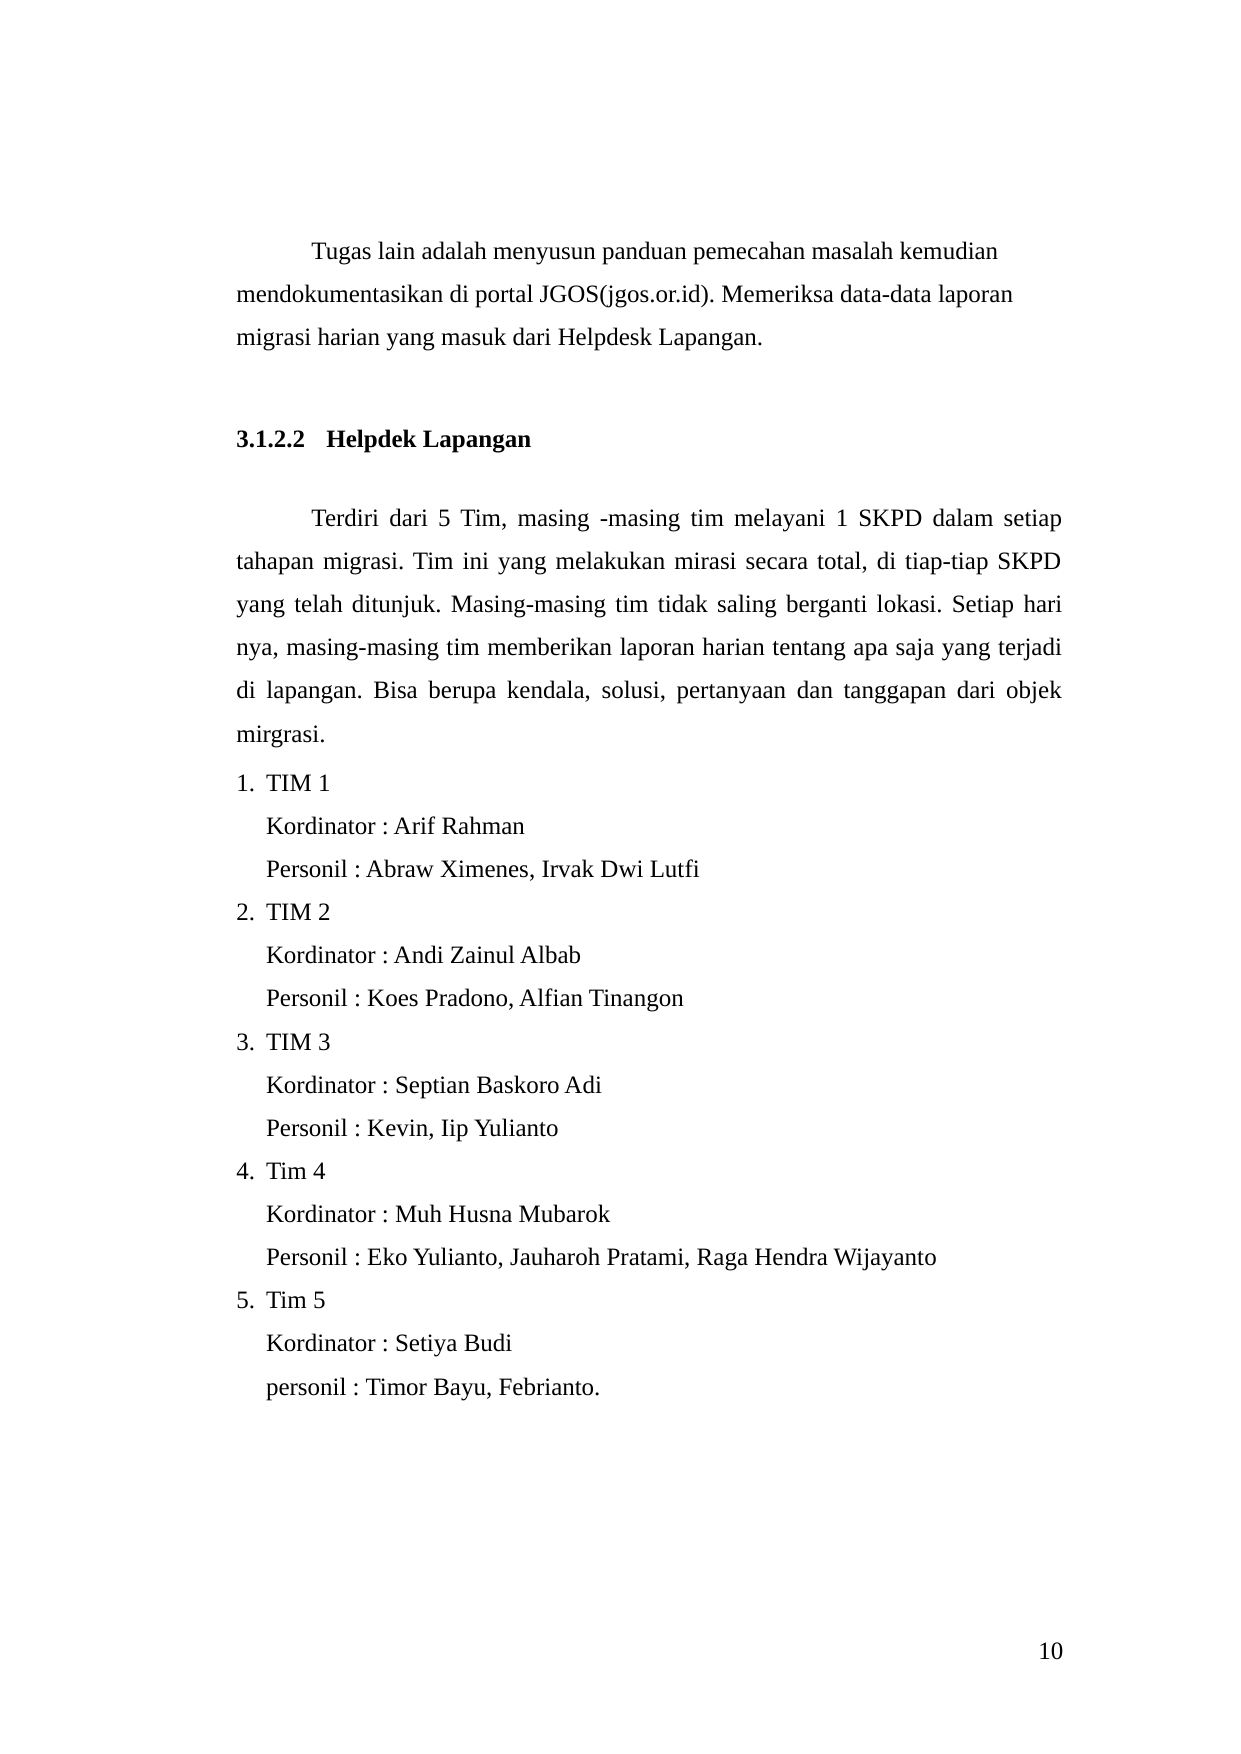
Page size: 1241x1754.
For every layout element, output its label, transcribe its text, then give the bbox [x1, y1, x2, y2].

list Kordinator : Septian Baskoro Adi [236, 1070, 1063, 1098]
list TIM 3 [236, 1027, 1063, 1055]
list Personil : Eko Yulianto, Jauharoh Pratami, Raga Hendra Wijayanto [236, 1242, 1063, 1271]
list Personil : Abraw Ximenes, Irvak Dwi Lutfi [236, 854, 1063, 883]
list Personil : Kevin, Iip Yulianto [236, 1113, 1063, 1142]
list Personil : Koes Pradono, Alfian Tinangon [236, 983, 1063, 1012]
text Terdiri dari 5 Tim, masing -masing tim melayani 1 SKPD dalam setiap tahapan migrasi. Tim ini yang melakukan mirasi secara total, di tiap-tiap SKPD yang telah ditunjuk. Masing-masing tim tidak saling berganti lokasi. Setiap hari nya, masing-masing tim memberikan laporan harian tentang apa saja yang terjadi di lapangan. Bisa berupa kendala, solusi, pertanyaan dan tanggapan dari objek mirgrasi. [236, 503, 1063, 747]
list TIM 2 [236, 897, 1063, 926]
list Kordinator : Andi Zainul Albab [236, 940, 1063, 969]
list Kordinator : Arif Rahman [236, 811, 1063, 840]
list Tim 5 [236, 1285, 1063, 1314]
list Kordinator : Setiya Budi [236, 1328, 1063, 1357]
list Kordinator : Muh Husna Mubarok [236, 1199, 1063, 1228]
subtitle Helpdek Lapangan [236, 424, 1063, 453]
list Tim 4 [236, 1156, 1063, 1185]
text Tugas lain adalah menyusun panduan pemecahan masalah kemudian mendokumentasikan di portal JGOS(jgos.or.id). Memeriksa data-data laporan migrasi harian yang masuk dari Helpdesk Lapangan. [236, 236, 1063, 351]
list personil : Timor Bayu, Febrianto. [236, 1372, 1063, 1400]
list TIM 1 [236, 768, 1063, 797]
